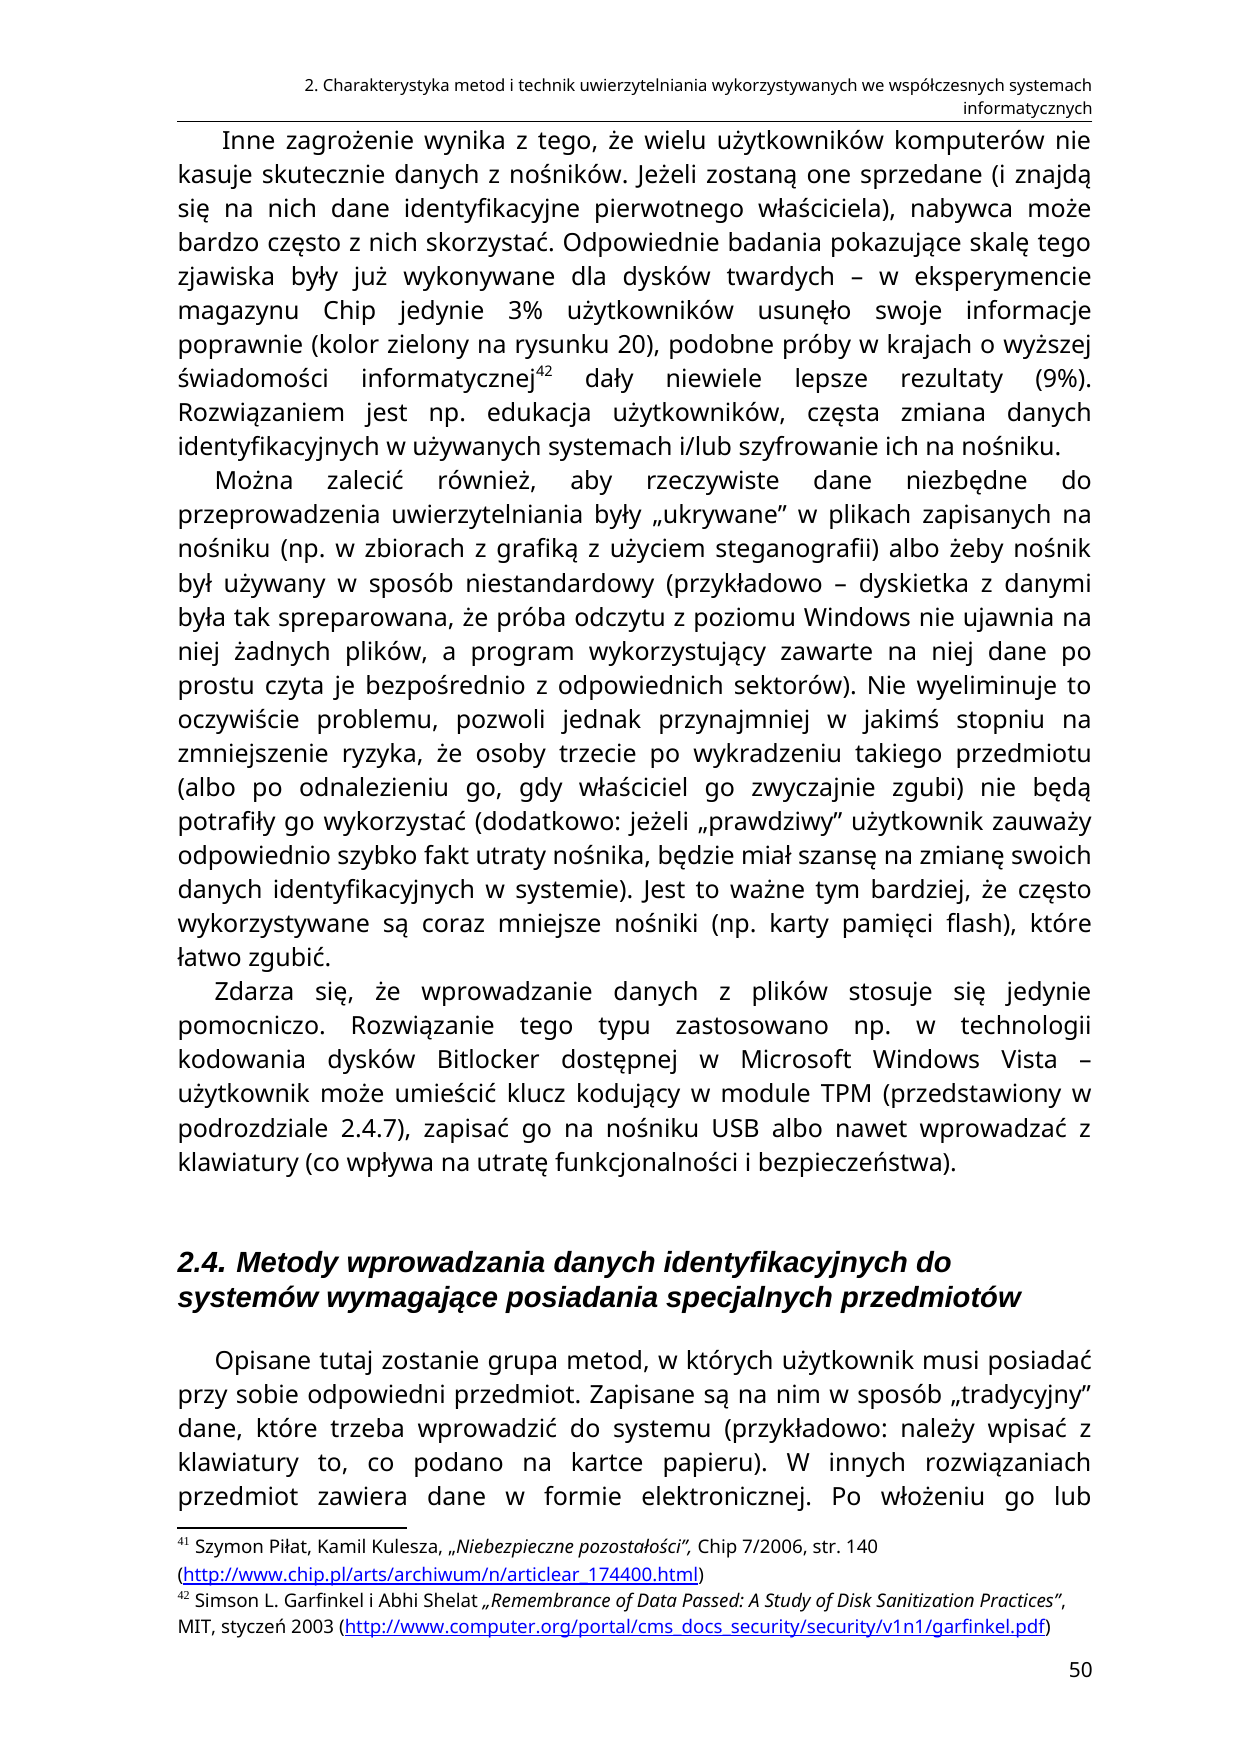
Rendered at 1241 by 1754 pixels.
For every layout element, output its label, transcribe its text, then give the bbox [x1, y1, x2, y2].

text Można zalecić również, aby rzeczywiste dane niezbędne do przeprowadzenia uwierzytelniania były „ukrywane” w plikach zapisanych na nośniku (np. w zbiorach z grafiką z użyciem steganografii) albo żeby nośnik był używany w sposób niestandardowy (przykładowo – dyskietka z danymi była tak spreparowana, że próba odczytu z poziomu Windows nie ujawnia na niej żadnych plików, a program wykorzystujący zawarte na niej dane po prostu czyta je bezpośrednio z odpowiednich sektorów). Nie wyeliminuje to oczywiście problemu, pozwoli jednak przynajmniej w jakimś stopniu na zmniejszenie ryzyka, że osoby trzecie po wykradzeniu takiego przedmiotu (albo po odnalezieniu go, gdy właściciel go zwyczajnie zgubi) nie będą potrafiły go wykorzystać (dodatkowo: jeżeli „prawdziwy” użytkownik zauważy odpowiednio szybko fakt utraty nośnika, będzie miał szansę na zmianę swoich danych identyfikacyjnych w systemie). Jest to ważne tym bardziej, że często wykorzystywane są coraz mniejsze nośniki (np. karty pamięci flash), które łatwo zgubić. [177, 463, 1092, 974]
text Inne zagrożenie wynika z tego, że wielu użytkowników komputerów nie kasuje skutecznie danych z nośników. Jeżeli zostaną one sprzedane (i znajdą się na nich dane identyfikacyjne pierwotnego właściciela), nabywca może bardzo często z nich skorzystać. Odpowiednie badania pokazujące skalę tego zjawiska były już wykonywane dla dysków twardych – w eksperymencie magazynu Chip jedynie 3% użytkowników usunęło swoje informacje poprawnie (kolor zielony na rysunku 20), podobne próby w krajach o wyższej świadomości informatycznej dały niewiele lepsze rezultaty (9%). Rozwiązaniem jest np. edukacja użytkowników, częsta zmiana danych identyfikacyjnych w używanych systemach i/lub szyfrowanie ich na nośniku. [177, 122, 1092, 463]
text Simson L. Garfinkel i Abhi Shelat „Remembrance of Data Passed: A Study of Disk Sanitization Practices”, MIT, styczeń 2003 (http://www.computer.org/portal/cms_docs_security/security/v1n1/garfinkel.pdf) [177, 1588, 1092, 1639]
subtitle 2.4. Metody wprowadzania danych identyfikacyjnych do systemów wymagające posiadania specjalnych przedmiotów [177, 1242, 1092, 1313]
text Zdarza się, że wprowadzanie danych z plików stosuje się jedynie pomocniczo. Rozwiązanie tego typu zastosowano np. w technologii kodowania dysków Bitlocker dostępnej w Microsoft Windows Vista – użytkownik może umieścić klucz kodujący w module TPM (przedstawiony w podrozdziale 2.4.7), zapisać go na nośniku USB albo nawet wprowadzać z klawiatury (co wpływa na utratę funkcjonalności i bezpieczeństwa). [177, 974, 1092, 1178]
text Opisane tutaj zostanie grupa metod, w których użytkownik musi posiadać przy sobie odpowiedni przedmiot. Zapisane są na nim w sposób „tradycyjny” dane, które trzeba wprowadzić do systemu (przykładowo: należy wpisać z klawiatury to, co podano na kartce papieru). W innych rozwiązaniach przedmiot zawiera dane w formie elektronicznej. Po włożeniu go lub [177, 1343, 1092, 1513]
text Szymon Piłat, Kamil Kulesza, „Niebezpieczne pozostałości”, Chip 7/2006, str. 140 (http://www.chip.pl/arts/archiwum/n/articlear_174400.html) [177, 1534, 1092, 1588]
